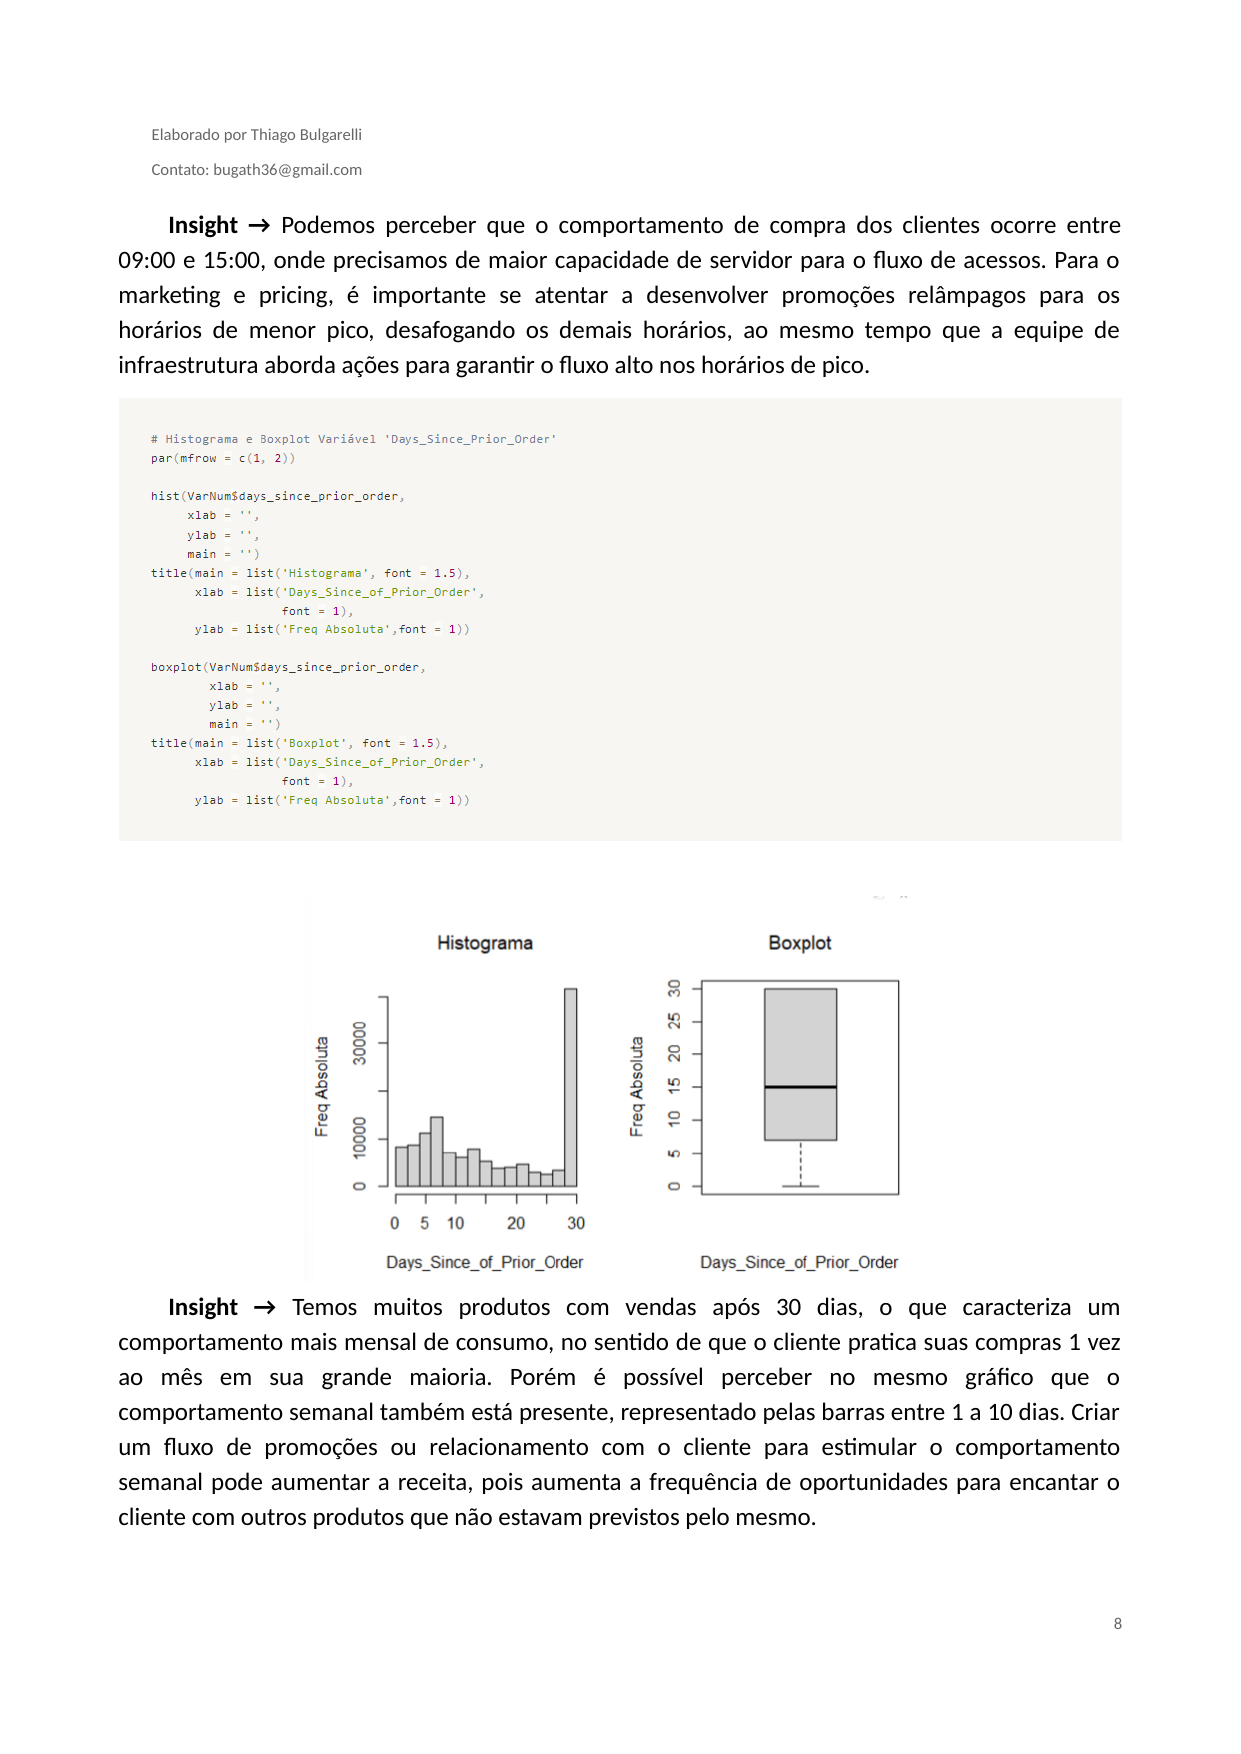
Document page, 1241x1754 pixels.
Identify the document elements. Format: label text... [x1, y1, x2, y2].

text Insight → Podemos perceber que o comportamento de compra dos clientes ocorre entre 09:00 e 15:00, onde precisamos de maior capacidade de servidor para o fluxo de acessos. Para o marketing e pricing, é importante se atentar a desenvolver promoções relâmpagos para os horários de menor pico, desafogando os demais horários, ao mesmo tempo que a equipe de infraestrutura aborda ações para garantir o fluxo alto nos horários de pico. [118, 209, 1122, 379]
picture [118, 398, 1123, 841]
picture [303, 894, 938, 1282]
text Insight → Temos muitos produtos com vendas após 30 dias, o que caracteriza um comportamento mais mensal de consumo, no sentido de que o cliente pratica suas compras 1 vez ao mês em sua grande maioria. Porém é possível perceber no mesmo gráfico que o comportamento semanal também está presente, representado pelas barras entre 1 a 10 dias. Criar um fluxo de promoções ou relacionamento com o cliente para estimular o comportamento semanal pode aumentar a receita, pois aumenta a frequência de oportunidades para encantar o cliente com outros produtos que não estavam previstos pelo mesmo. [118, 1291, 1122, 1531]
